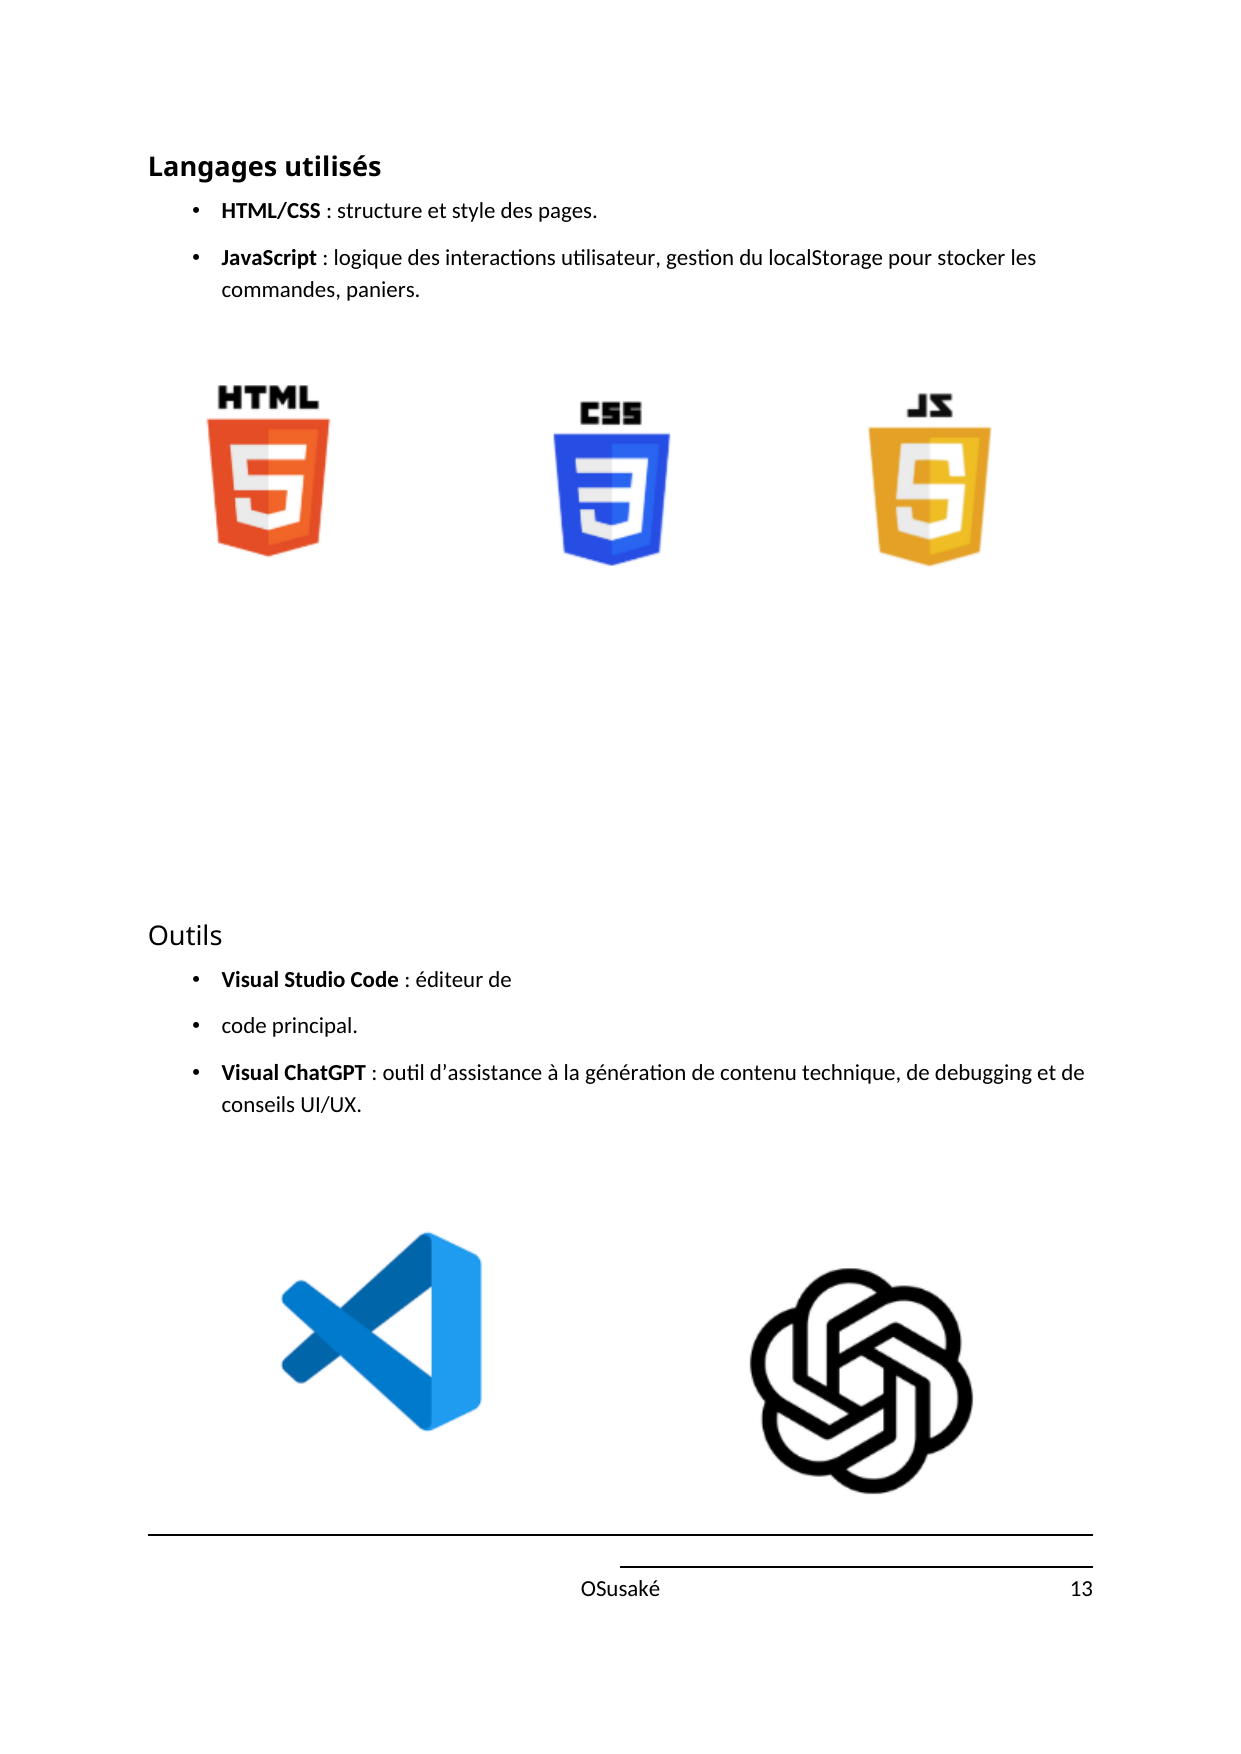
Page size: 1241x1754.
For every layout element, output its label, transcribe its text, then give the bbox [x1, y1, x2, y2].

picture [835, 356, 1014, 583]
picture [518, 347, 697, 622]
list Visual ChatGPT : outil d’assistance à la génération de contenu technique, de debugging et de conseils UI/UX. [192, 1058, 1093, 1118]
subtitle Outils [148, 916, 1093, 953]
picture [175, 359, 354, 590]
subtitle Langages utilisés [148, 148, 1093, 184]
list Visual Studio Code : éditeur de [192, 965, 1093, 993]
list code principal. [192, 1012, 1093, 1039]
picture [228, 1177, 537, 1525]
list JavaScript : logique des interactions utilisateur, gestion du localStorage pour stocker les commandes, paniers. [192, 243, 1093, 303]
picture [708, 1169, 1017, 1527]
list HTML/CSS : structure et style des pages. [192, 196, 1093, 224]
